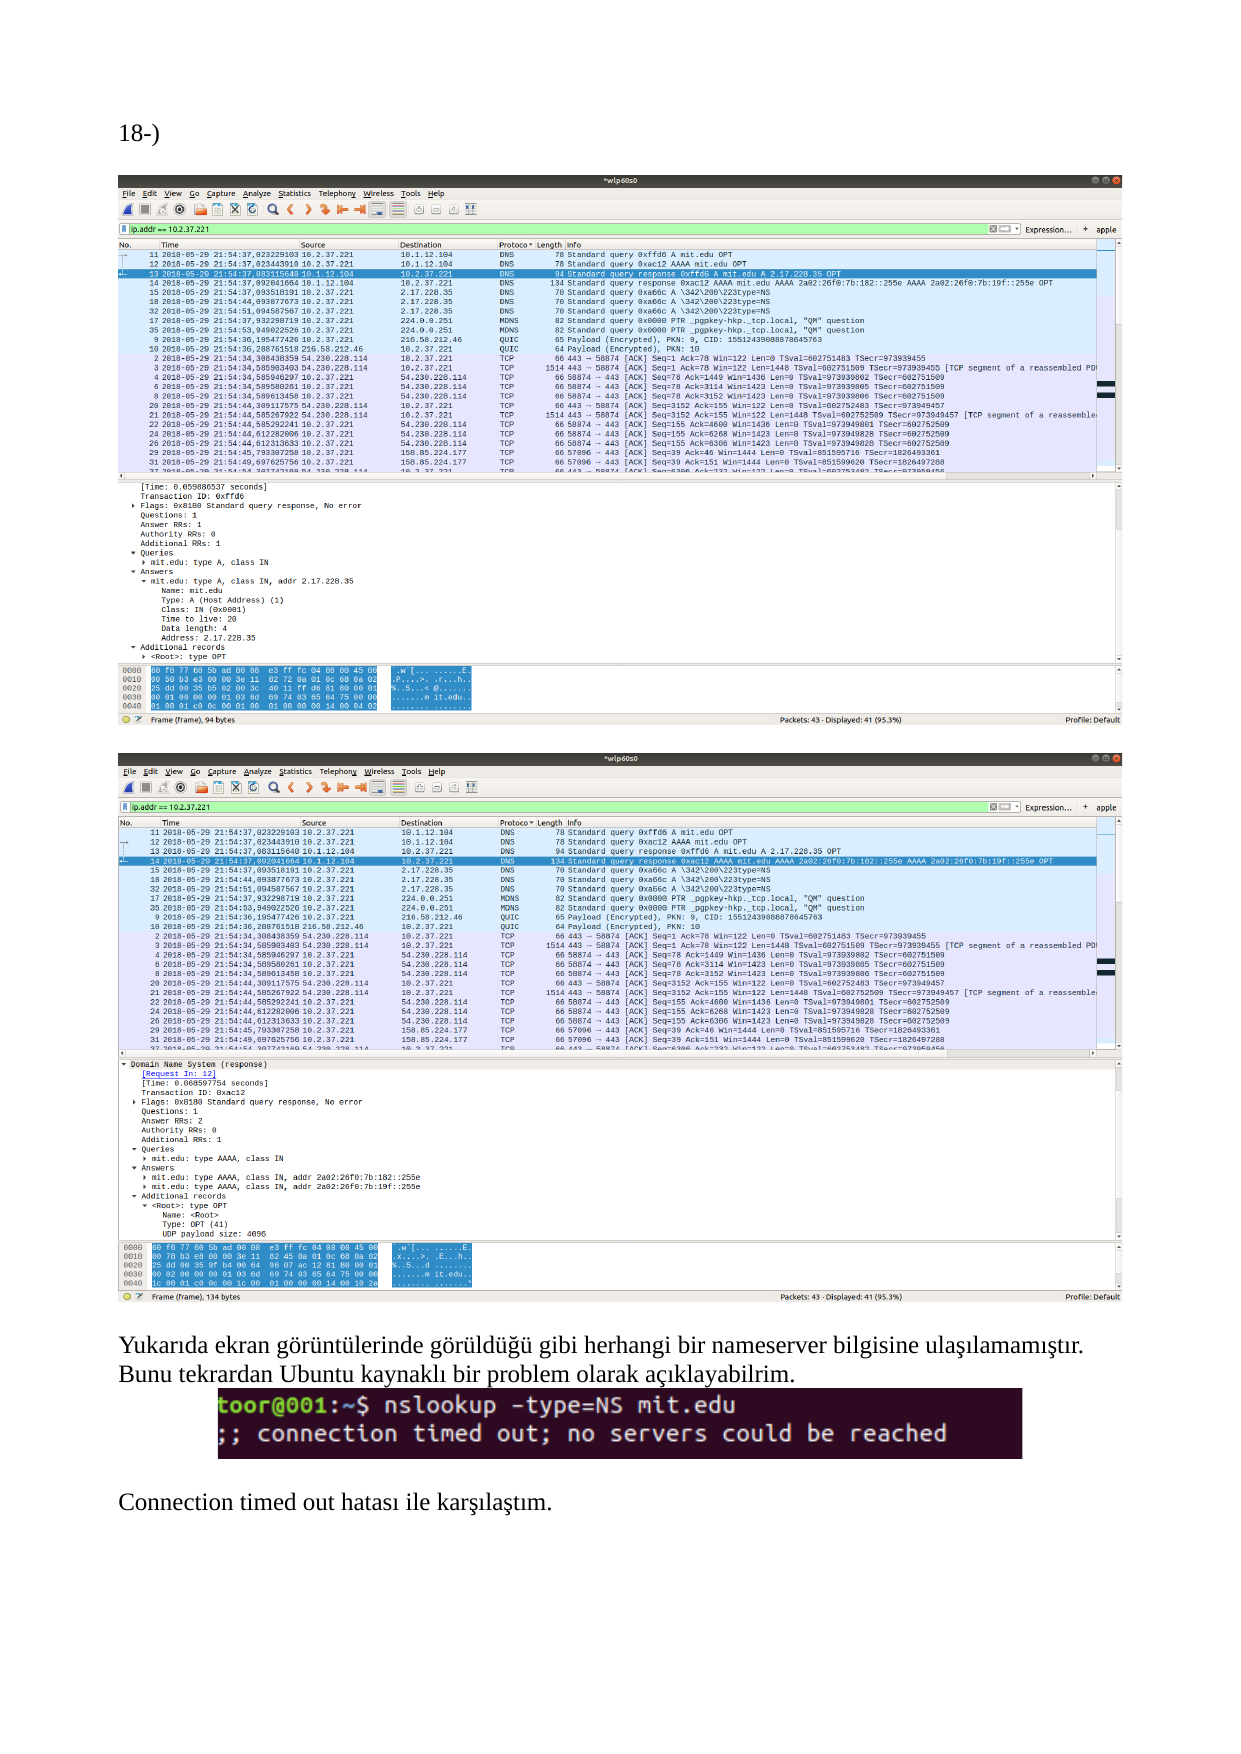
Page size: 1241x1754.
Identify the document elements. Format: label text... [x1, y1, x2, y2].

picture [118, 175, 1123, 725]
text Connection timed out hatası ile karşılaştım. [118, 1487, 1122, 1516]
picture [118, 753, 1123, 1302]
text 18-) [118, 118, 1122, 147]
text Yukarıda ekran görüntülerinde görüldüğü gibi herhangi bir nameserver bilgisine ulaşılamamıştır. Bunu tekrardan Ubuntu kaynaklı bir problem olarak açıklayabilrim. [118, 1331, 1122, 1388]
picture [217, 1388, 1023, 1459]
